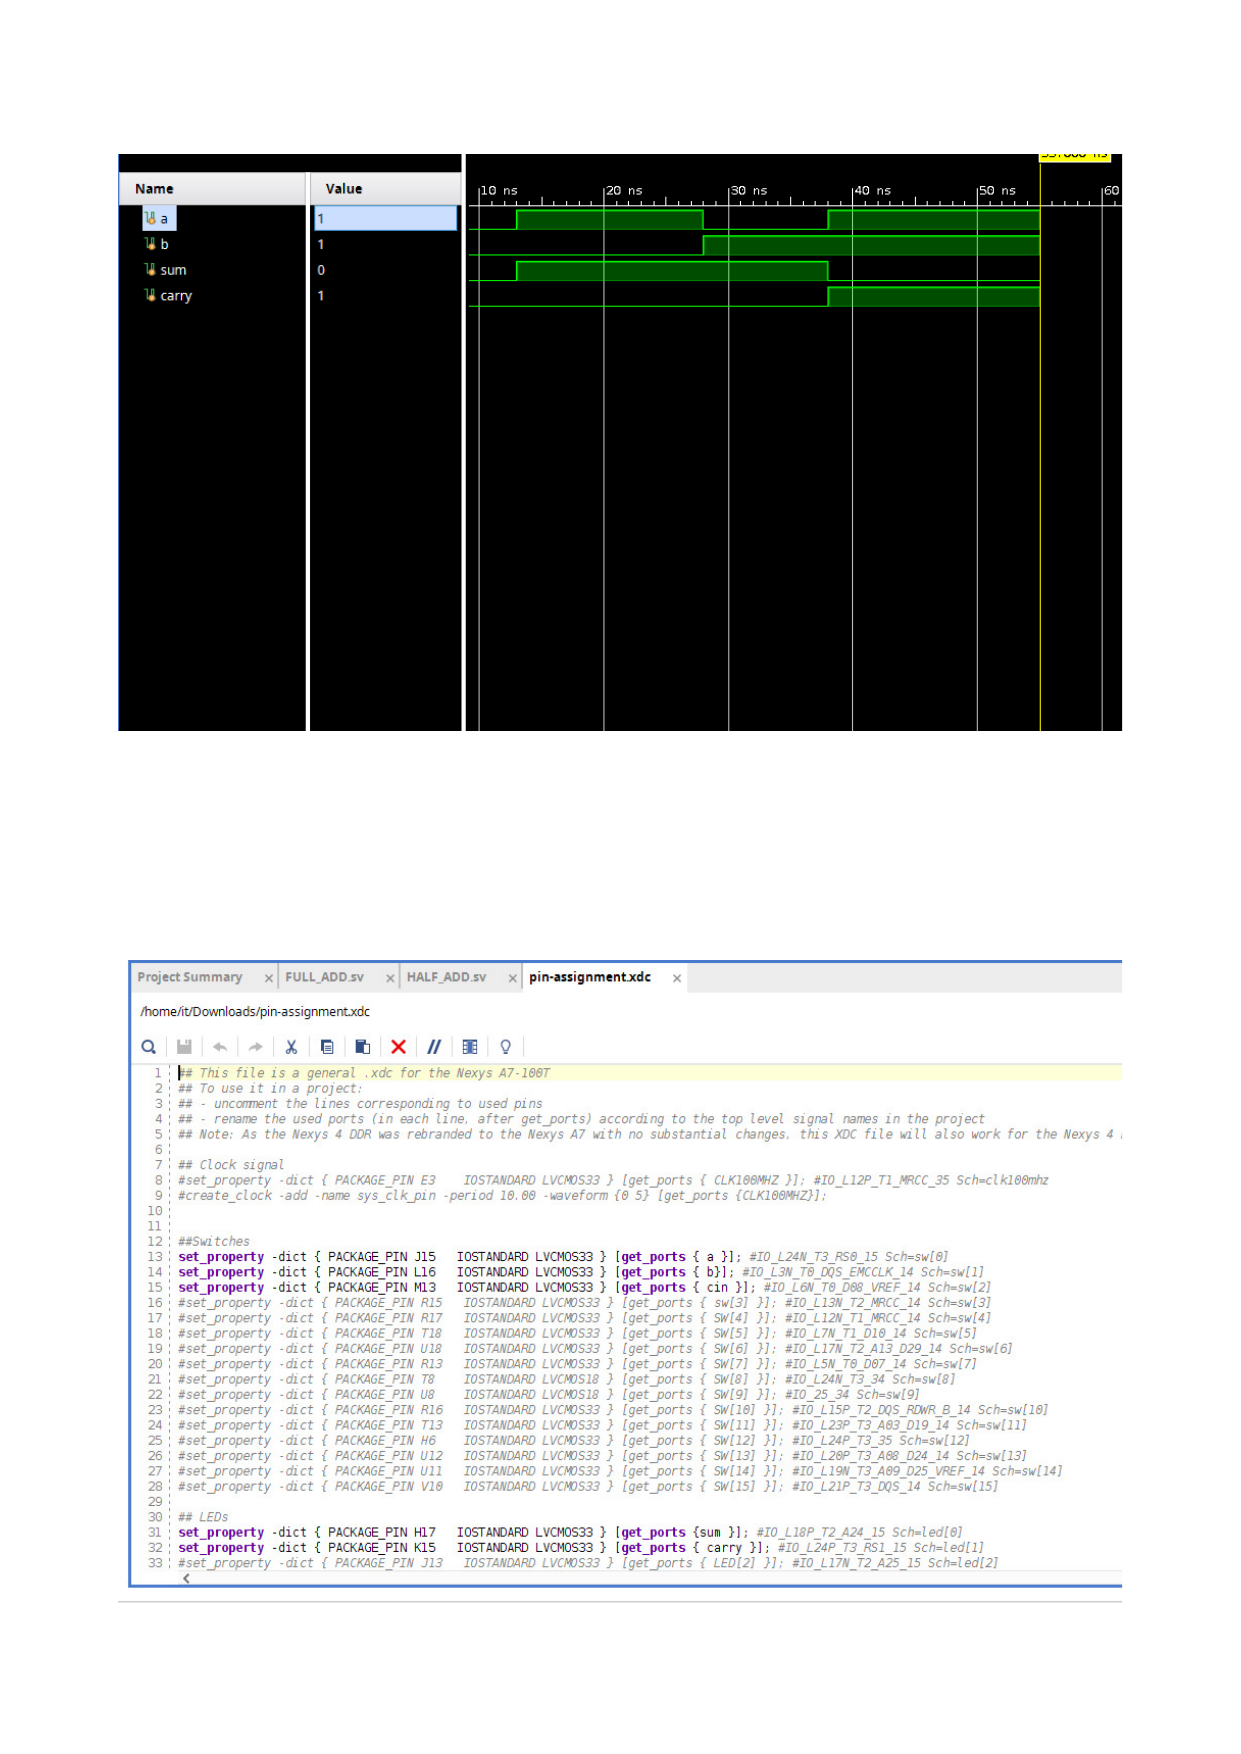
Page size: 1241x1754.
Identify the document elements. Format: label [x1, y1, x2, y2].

picture [118, 960, 1123, 1603]
picture [118, 154, 1123, 731]
